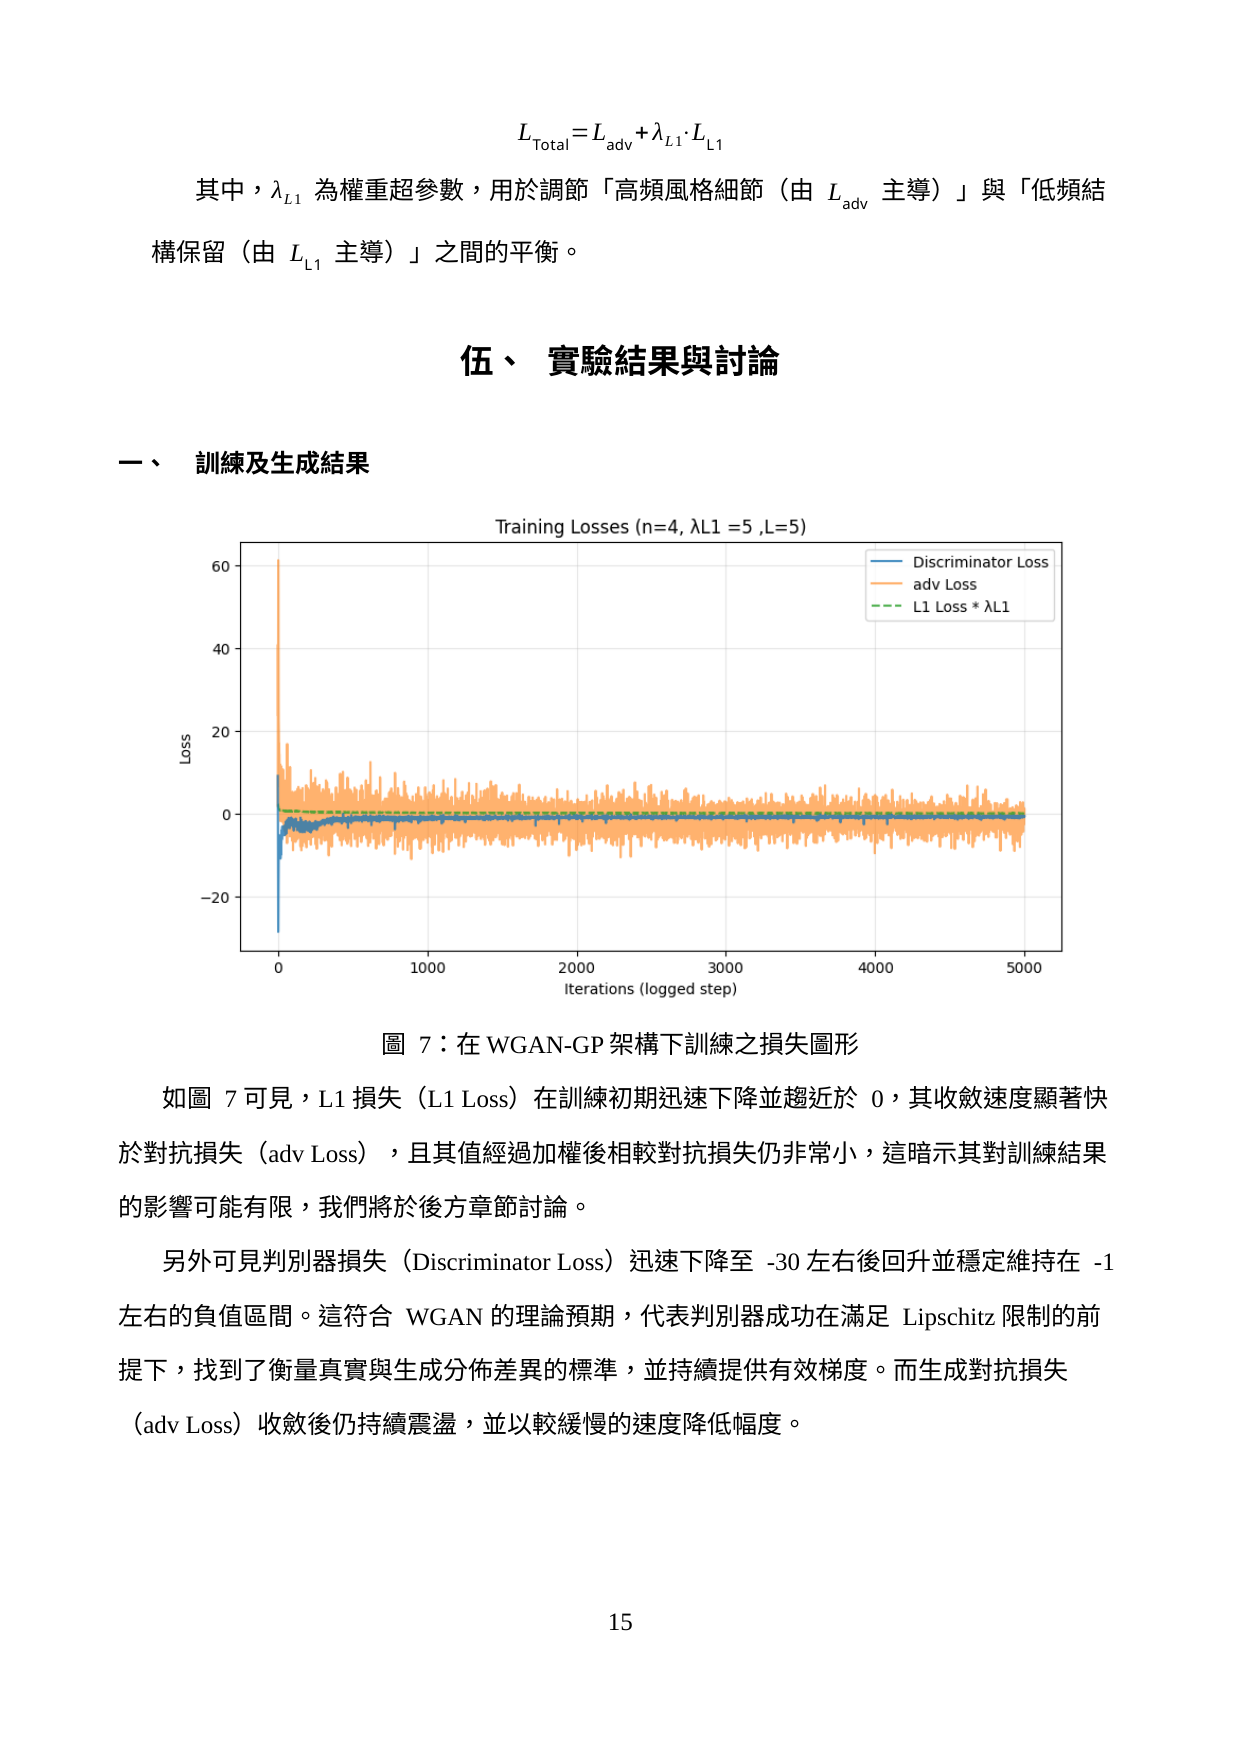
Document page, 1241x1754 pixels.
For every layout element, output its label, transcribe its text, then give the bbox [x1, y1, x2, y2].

picture [168, 508, 1072, 1007]
text 如圖 7 可見，L1 損失（L1 Loss）在訓練初期迅速下降並趨近於 0，其收斂速度顯著快於對抗損失（adv Loss），且其值經過加權後相較對抗損失仍非常小，這暗示其對訓練結果的影響可能有限，我們將於後方章節討論。 [118, 496, 1122, 1224]
text 圖 7：在WGAN-GP 架構下訓練之損失圖形 [154, 509, 1086, 1061]
text 另外可見判別器損失（Discriminator Loss）迅速下降至 -30 左右後回升並穩定維持在 -1 左右的負值區間。這符合 WGAN 的理論預期，代表判別器成功在滿足 Lipschitz 限制的前提下，找到了衡量真實與生成分佈差異的標準，並持續提供有效梯度。而生成對抗損失（adv Loss）收斂後仍持續震盪，並以較緩慢的速度降低幅度。 [118, 1242, 1122, 1441]
subtitle 訓練及生成結果 [118, 443, 1122, 479]
subtitle 實驗結果與討論 [118, 334, 1122, 383]
text 其中， 為權重超參數，用於調節「高頻風格細節（由 主導）」與「低頻結構保留（由 主導）」之間的平衡。 [151, 171, 1122, 275]
